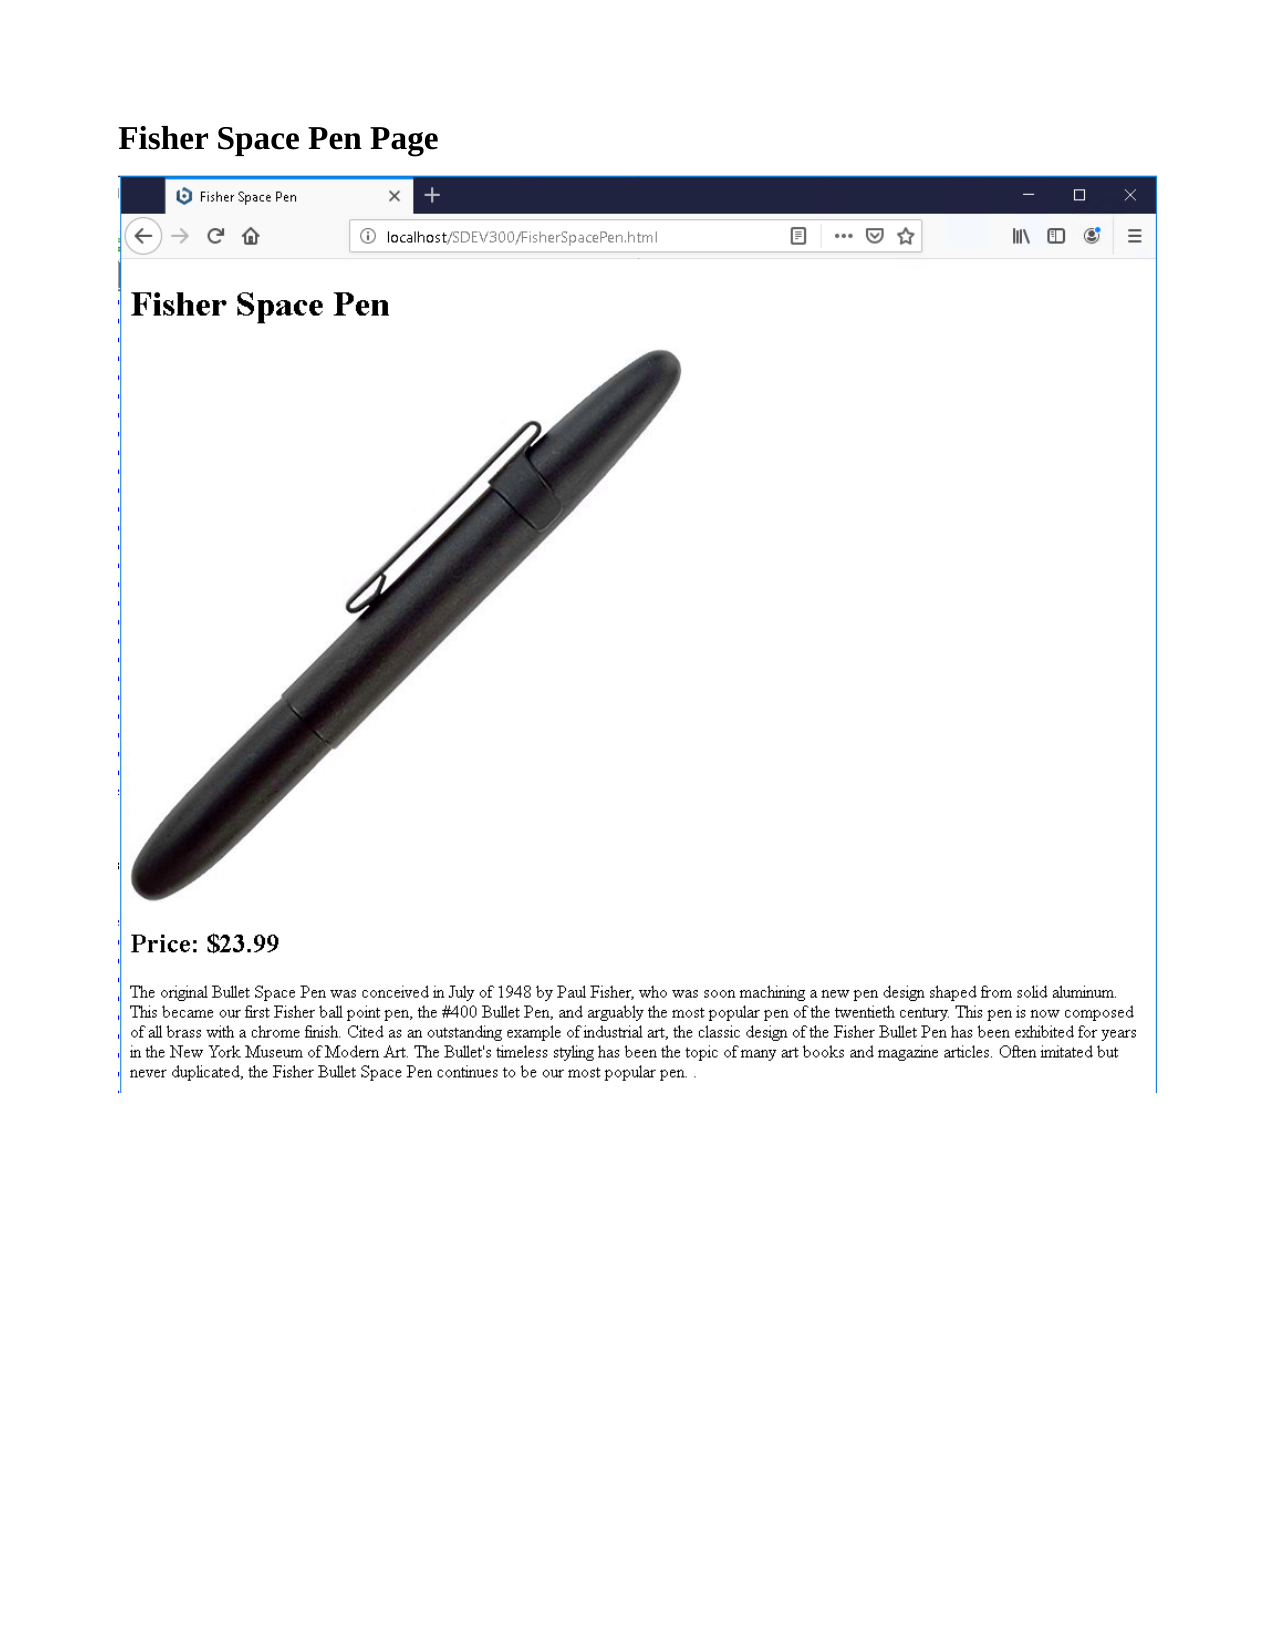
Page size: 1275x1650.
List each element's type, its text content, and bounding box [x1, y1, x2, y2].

picture [118, 175, 1157, 1093]
text Fisher Space Pen Page [118, 118, 1157, 156]
